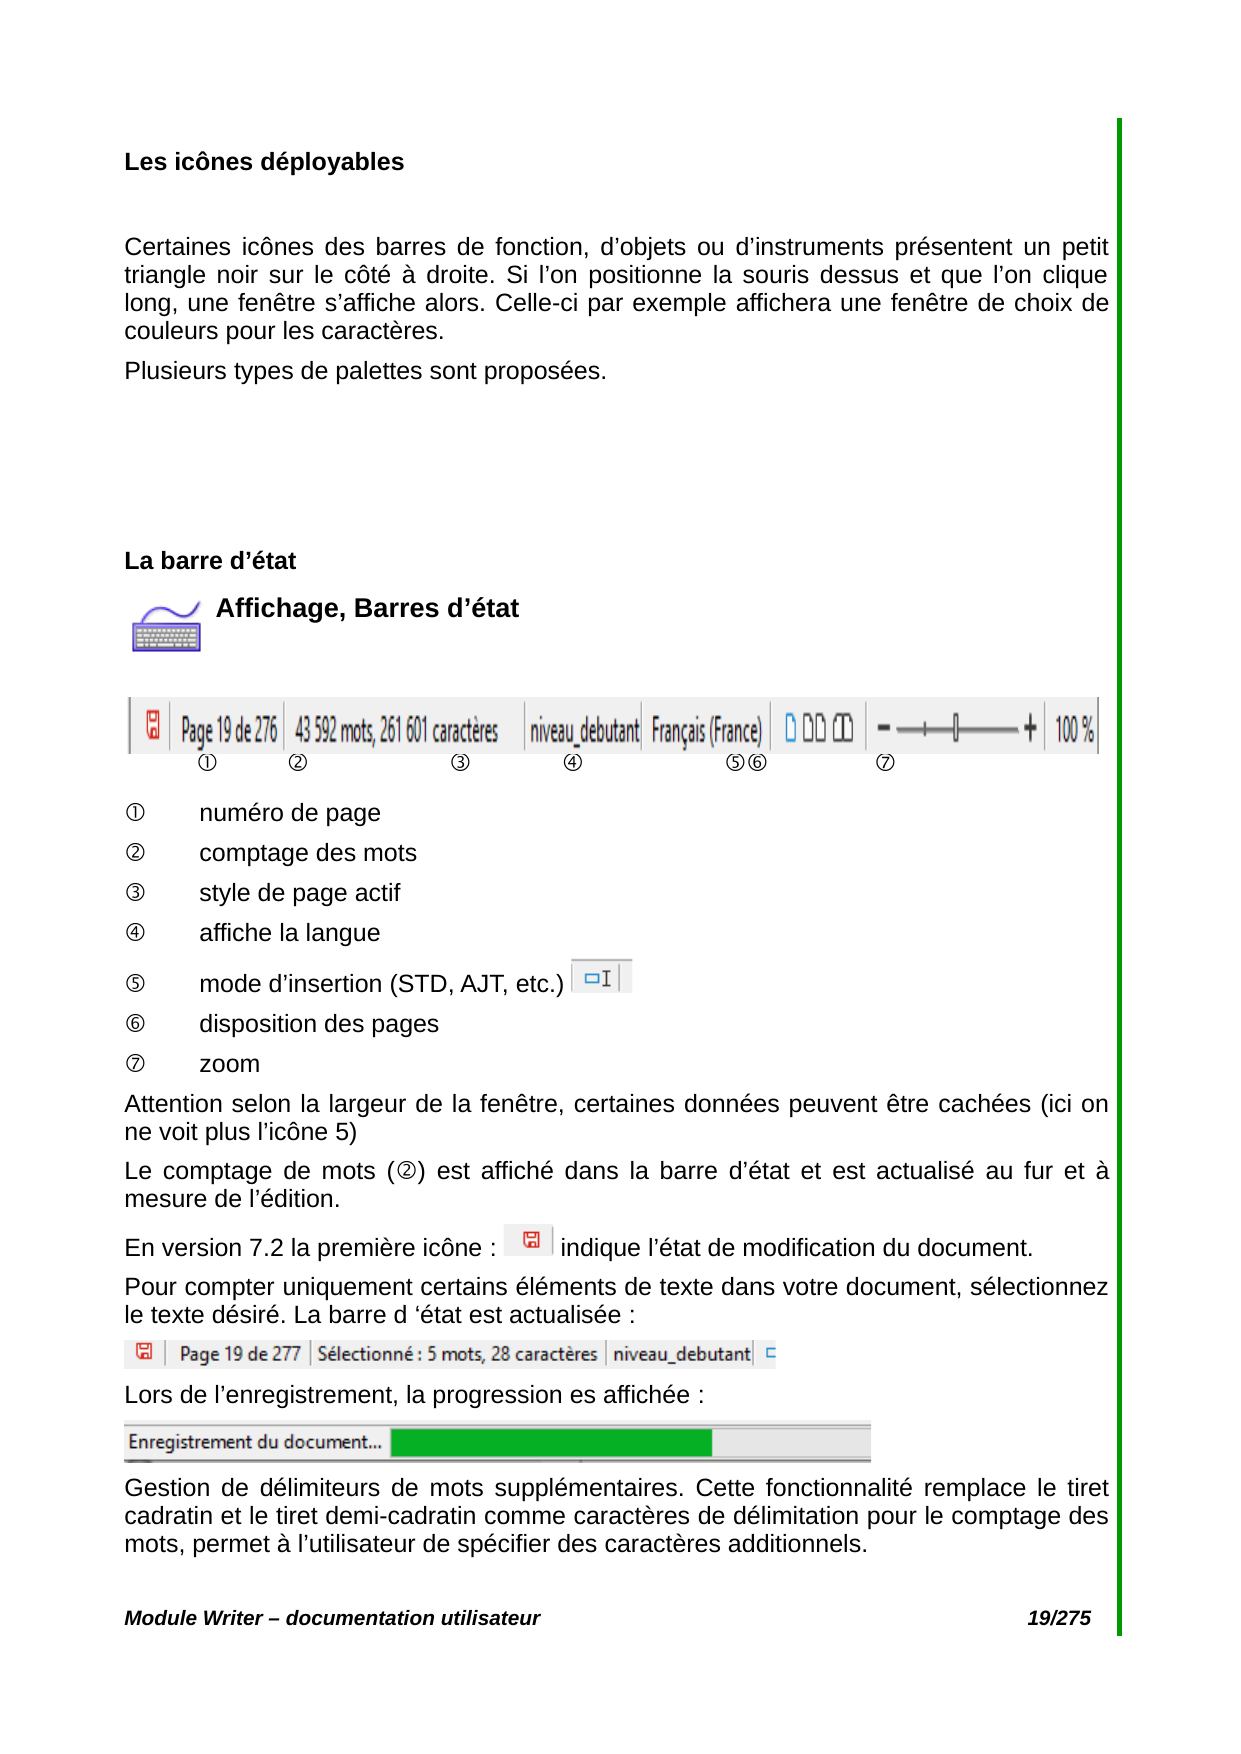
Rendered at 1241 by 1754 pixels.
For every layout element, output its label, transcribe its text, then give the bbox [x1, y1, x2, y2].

text  numéro de page [124, 799, 1111, 827]
text       [196, 701, 1111, 776]
text En version 7.2 la première icône : indique l’état de modification du document. [124, 1225, 1111, 1261]
text Pour compter uniquement certains éléments de texte dans votre document, sélectionnez le texte désiré. La barre d ‘état est actualisée : [124, 1273, 1111, 1329]
picture [124, 1420, 872, 1463]
text Certaines icônes des barres de fonction, d’objets ou d’instruments présentent un petit triangle noir sur le côté à droite. Si l’on positionne la souris dessus et que l’on clique long, une fenêtre s’affiche alors. Celle-ci par exemple affichera une fenêtre de choix de couleurs pour les caractères. [124, 233, 1111, 345]
text  mode d’insertion (STD, AJT, etc.) [124, 958, 1111, 998]
picture [503, 1224, 554, 1256]
picture [571, 958, 633, 993]
text La barre d’état [124, 547, 1111, 575]
text Le comptage de mots () est affiché dans la barre d’état et est actualisé au fur et à mesure de l’édition. [124, 1157, 1111, 1213]
text Affichage, Barres d’état [204, 593, 1111, 623]
text Lors de l’enregistrement, la progression es affichée : [124, 1381, 1111, 1408]
text  zoom [124, 1049, 1111, 1078]
text Gestion de délimiteurs de mots supplémentaires. Cette fonctionnalité remplace le tiret cadratin et le tiret demi-cadratin comme caractères de délimitation pour le comptage des mots, permet à l’utilisateur de spécifier des caractères additionnels. [124, 1474, 1111, 1558]
text Attention selon la largeur de la fenêtre, certaines données peuvent être cachées (ici on ne voit plus l’icône 5) [124, 1089, 1111, 1145]
text  style de page actif [124, 879, 1111, 907]
picture [128, 590, 204, 666]
text Plusieurs types de palettes sont proposées. [124, 357, 1111, 384]
text  comptage des mots [124, 839, 1111, 867]
text Les icônes déployables [124, 148, 1111, 176]
text  disposition des pages [124, 1010, 1111, 1038]
text  affiche la langue [124, 918, 1111, 946]
picture [127, 697, 1099, 754]
picture [124, 1340, 776, 1369]
